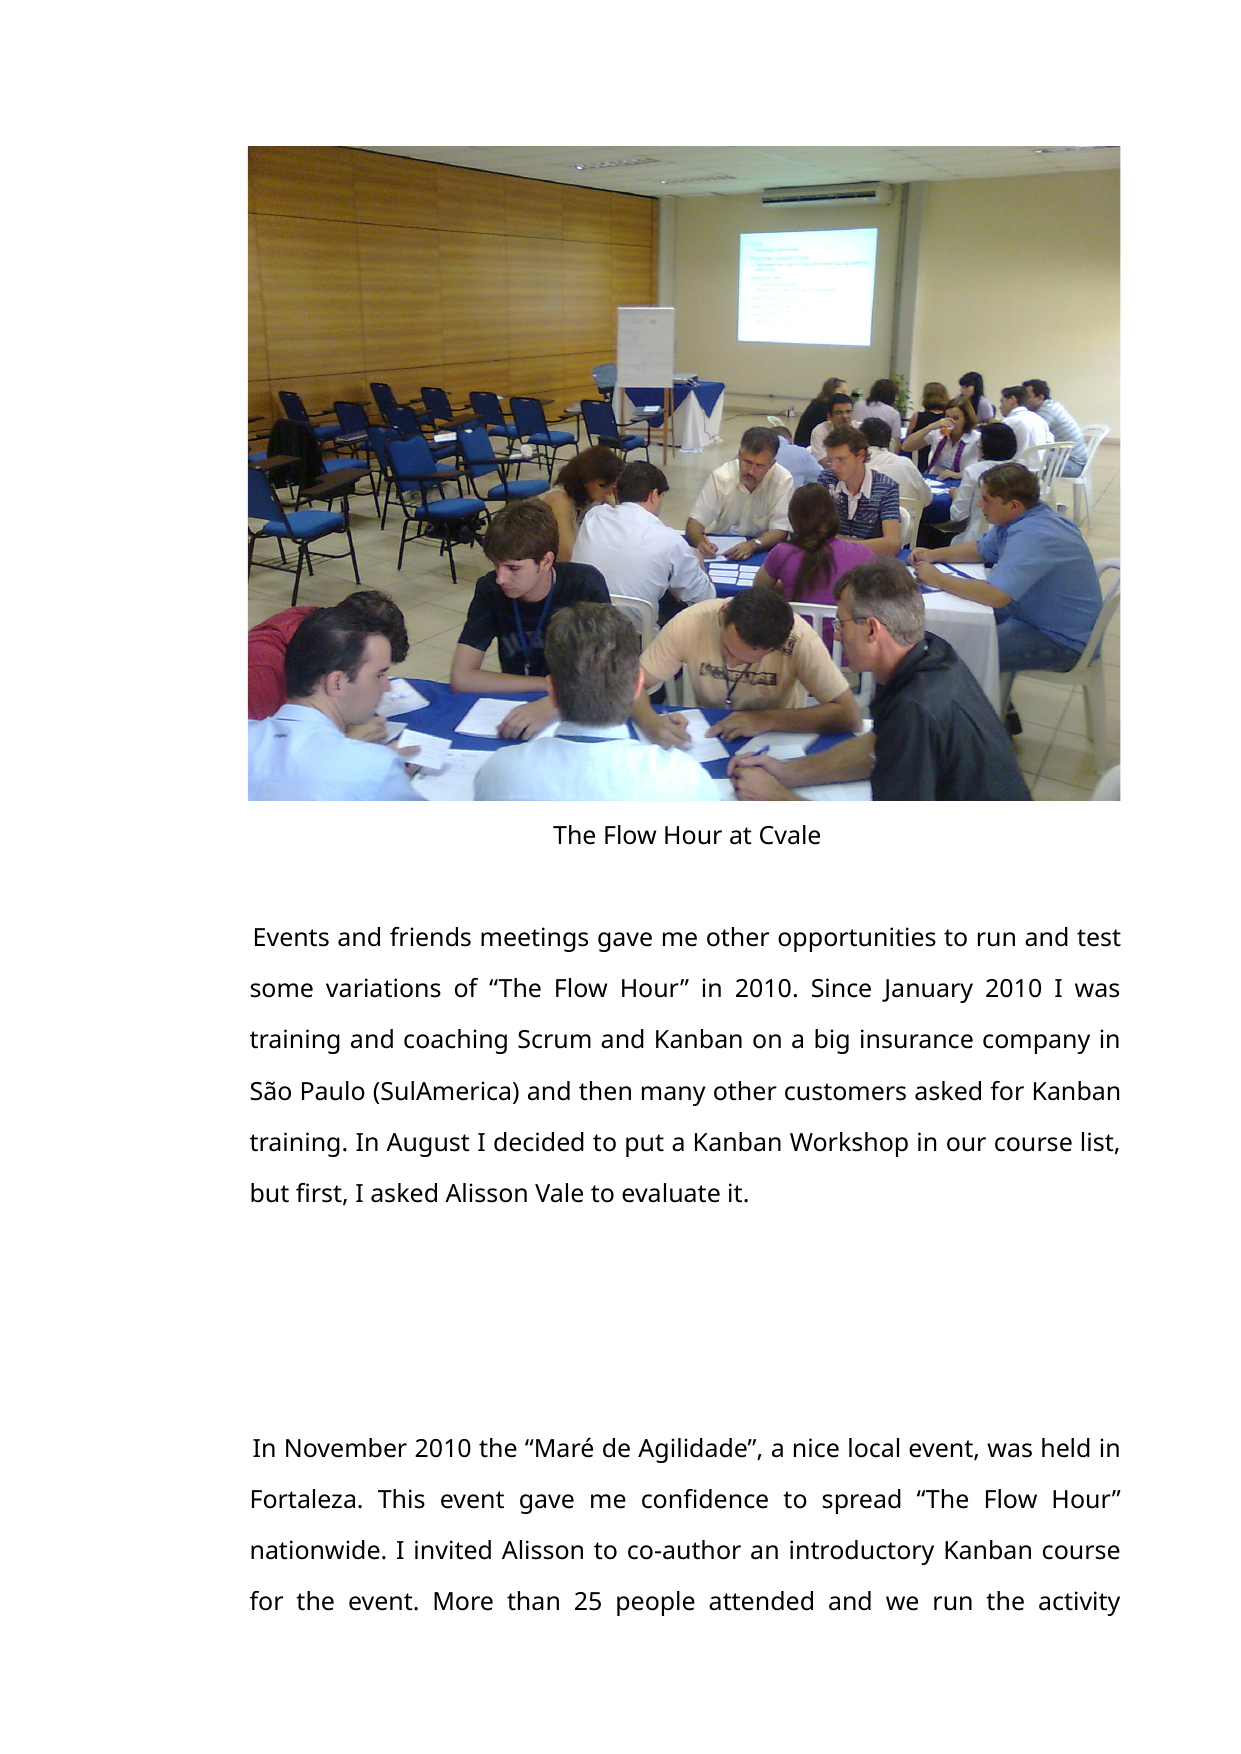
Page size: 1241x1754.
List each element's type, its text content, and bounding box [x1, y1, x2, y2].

text The Flow Hour at Cvale [249, 118, 1122, 852]
text In November 2010 the “Maré de Agilidade”, a nice local event, was held in Fortaleza. This event gave me confidence to spread “The Flow Hour” nationwide. I invited Alisson to co-author an introductory Kanban course for the event. More than 25 people attended and we run the activity [249, 1430, 1122, 1618]
picture [247, 146, 1121, 801]
text Events and friends meetings gave me other opportunities to run and test some variations of “The Flow Hour” in 2010. Since January 2010 I was training and coaching Scrum and Kanban on a big insurance company in São Paulo (SulAmerica) and then many other customers asked for Kanban training. In August I decided to put a Kanban Workshop in our course list, but first, I asked Alisson Vale to evaluate it. [249, 920, 1122, 1209]
